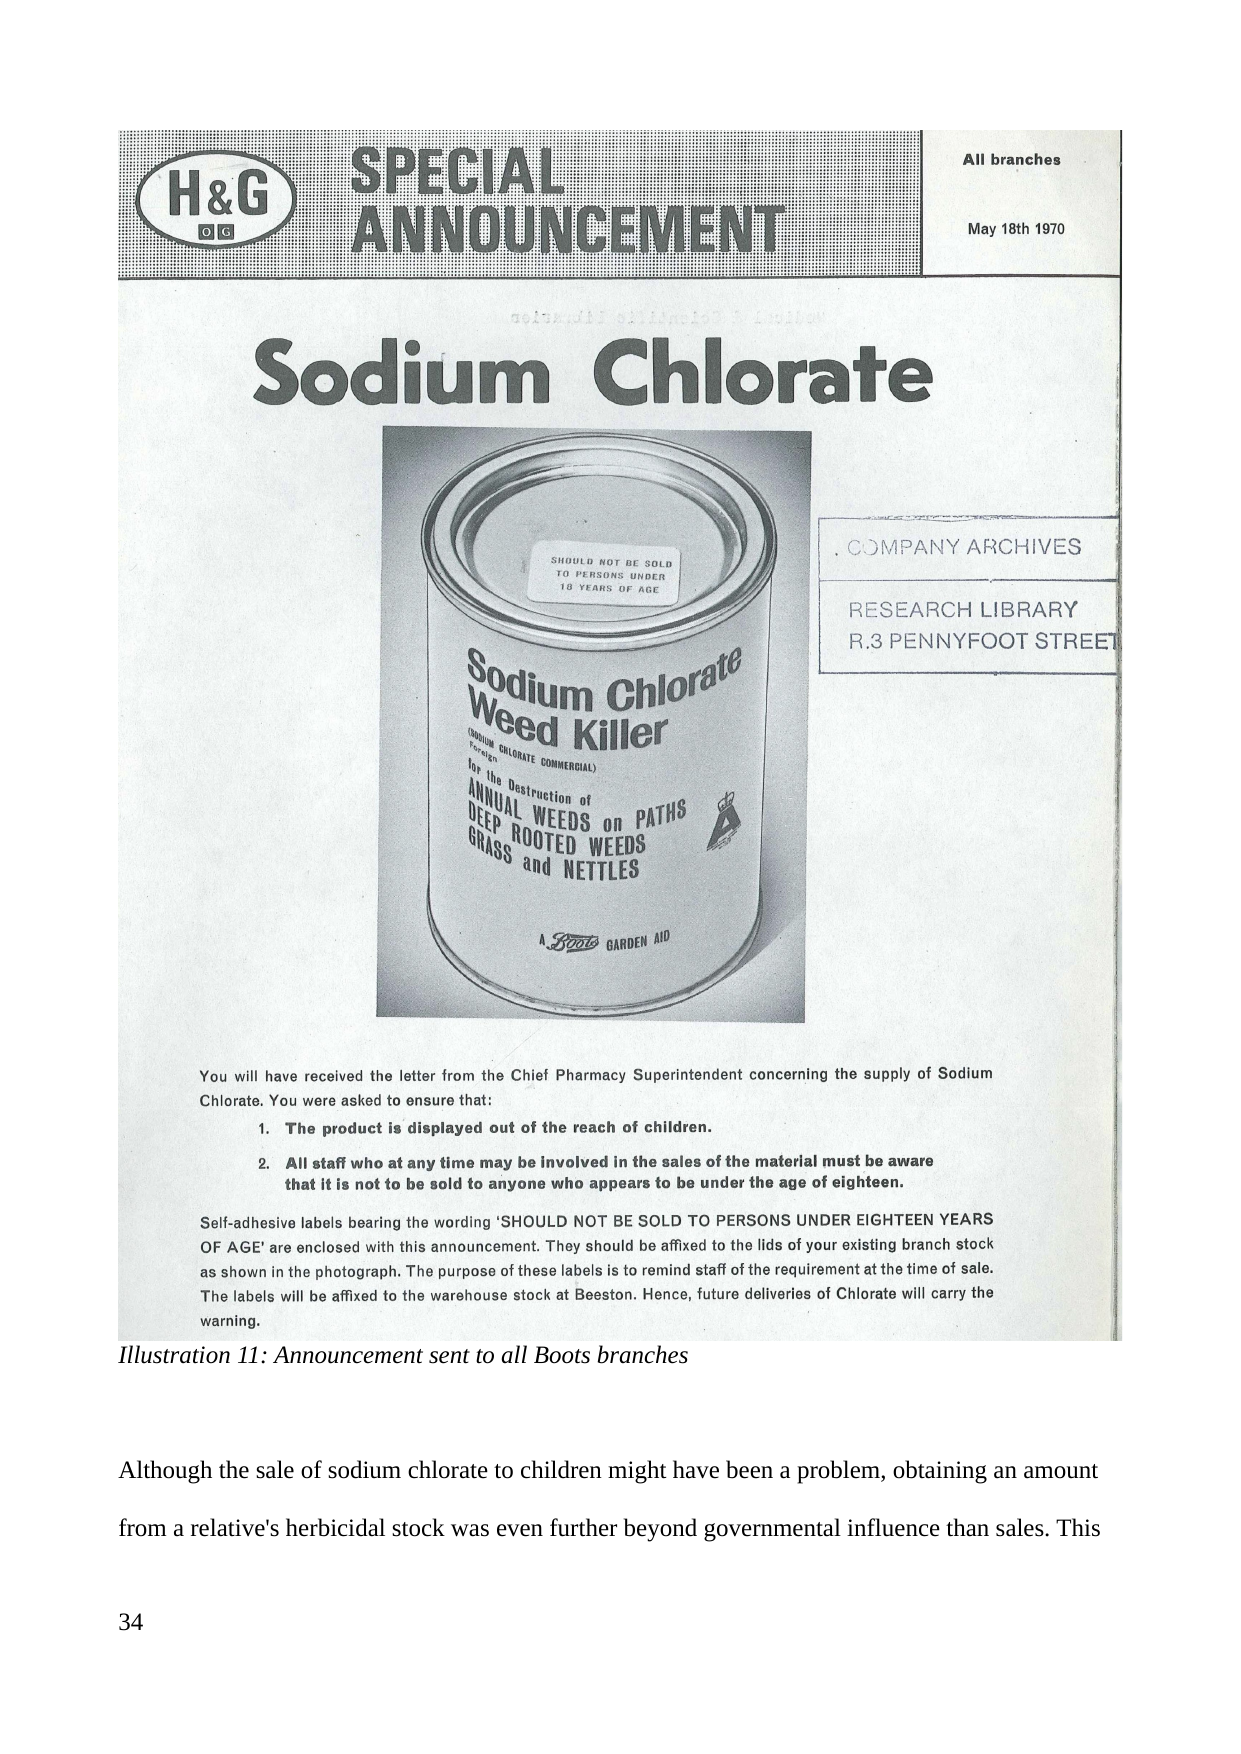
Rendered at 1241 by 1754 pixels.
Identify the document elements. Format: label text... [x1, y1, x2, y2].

picture [118, 130, 1123, 1341]
text Although the sale of sodium chlorate to children might have been a problem, obtaining an amount from a relative's herbicidal stock was even further beyond governmental influence than sales. This [118, 1456, 1122, 1542]
text Illustration 11: Announcement sent to all Boots branches [118, 1341, 1122, 1369]
